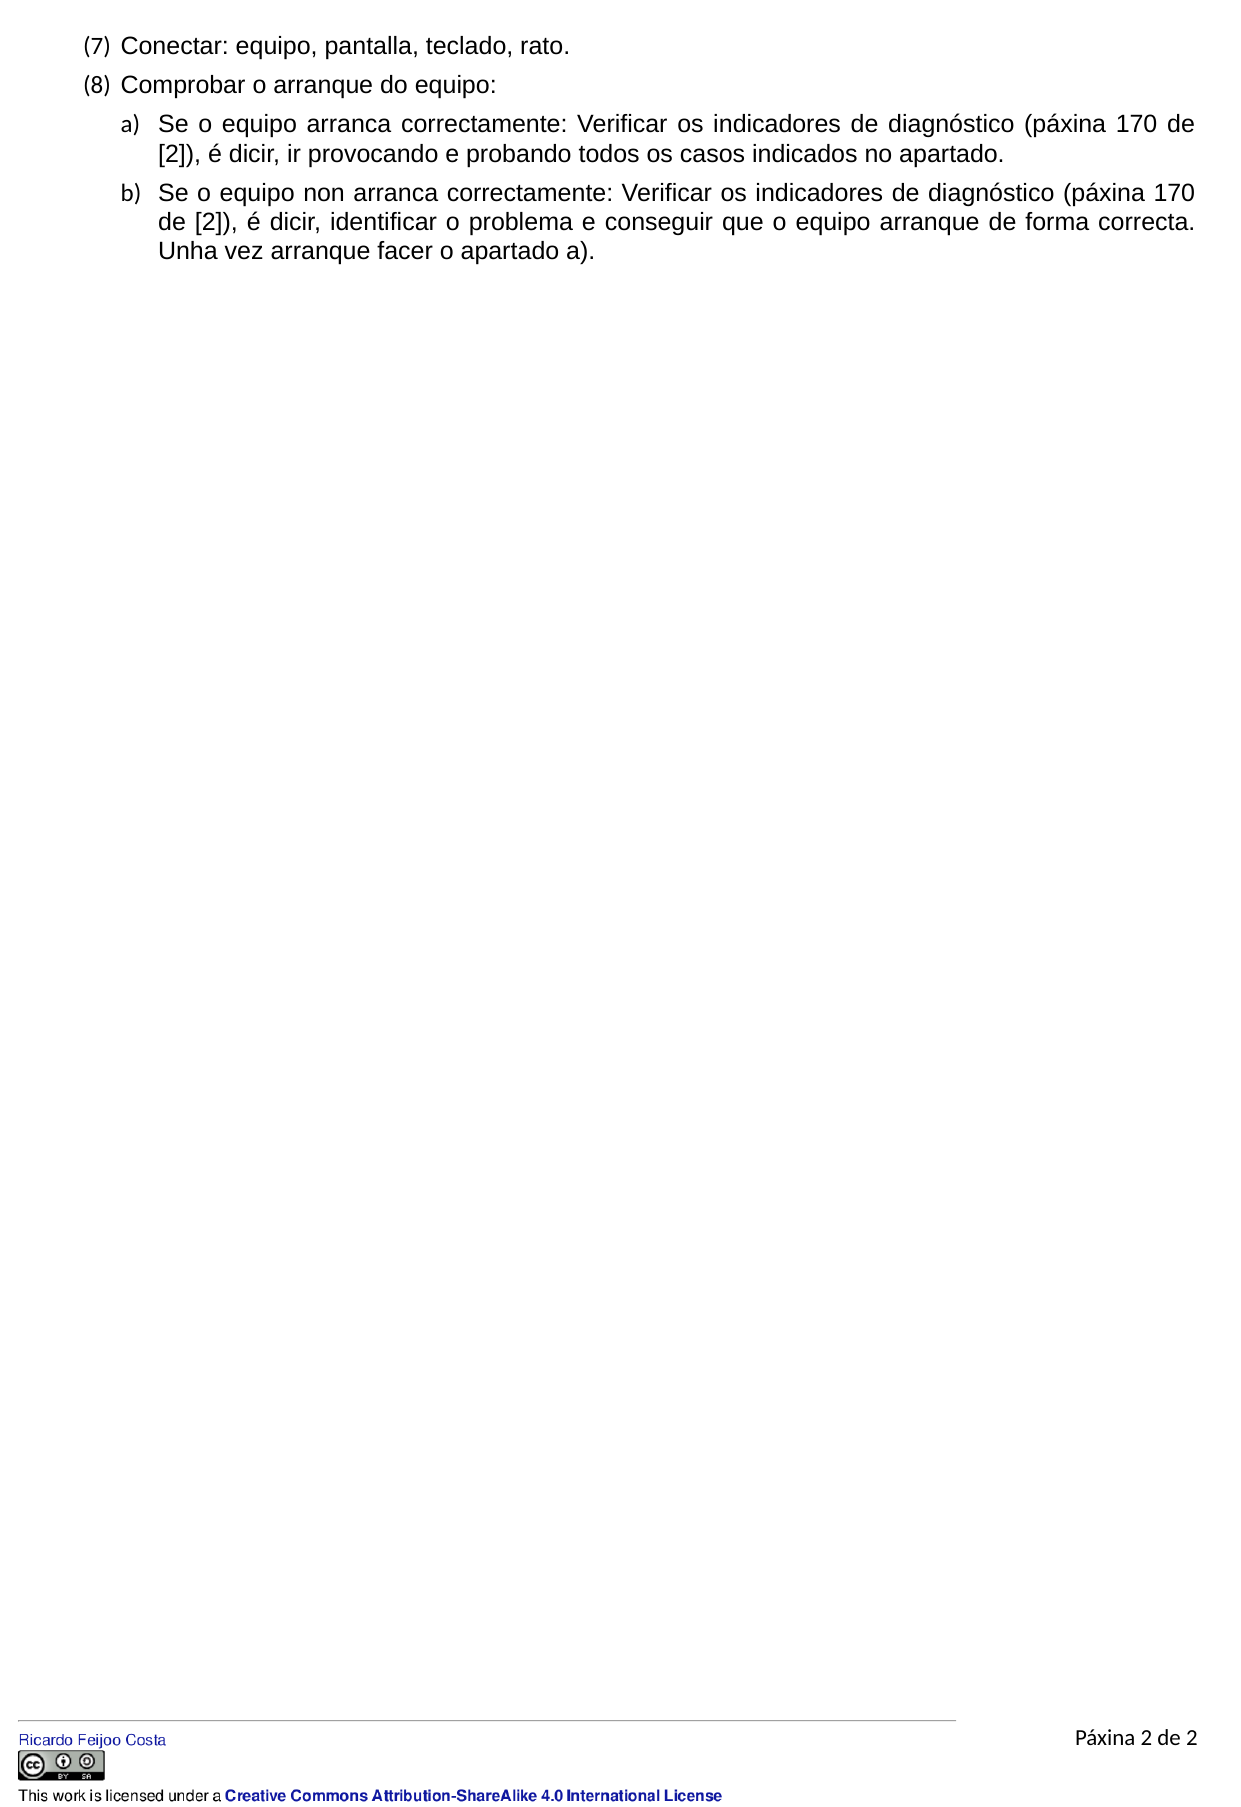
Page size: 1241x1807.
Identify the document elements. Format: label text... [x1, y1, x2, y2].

list Comprobar o arranque do equipo: [83, 69, 1197, 100]
list Conectar: equipo, pantalla, teclado, rato. [83, 30, 1197, 60]
list Se o equipo arranca correctamente: Verificar os indicadores de diagnóstico (páxina 170 de [2]), é dicir, ir provocando e probando todos os casos indicados no apartado. [120, 109, 1197, 168]
list Se o equipo non arranca correctamente: Verificar os indicadores de diagnóstico (páxina 170 de [2]), é dicir, identificar o problema e conseguir que o equipo arranque de forma correcta. Unha vez arranque facer o apartado a). [120, 177, 1197, 265]
picture [8, 1715, 957, 1806]
